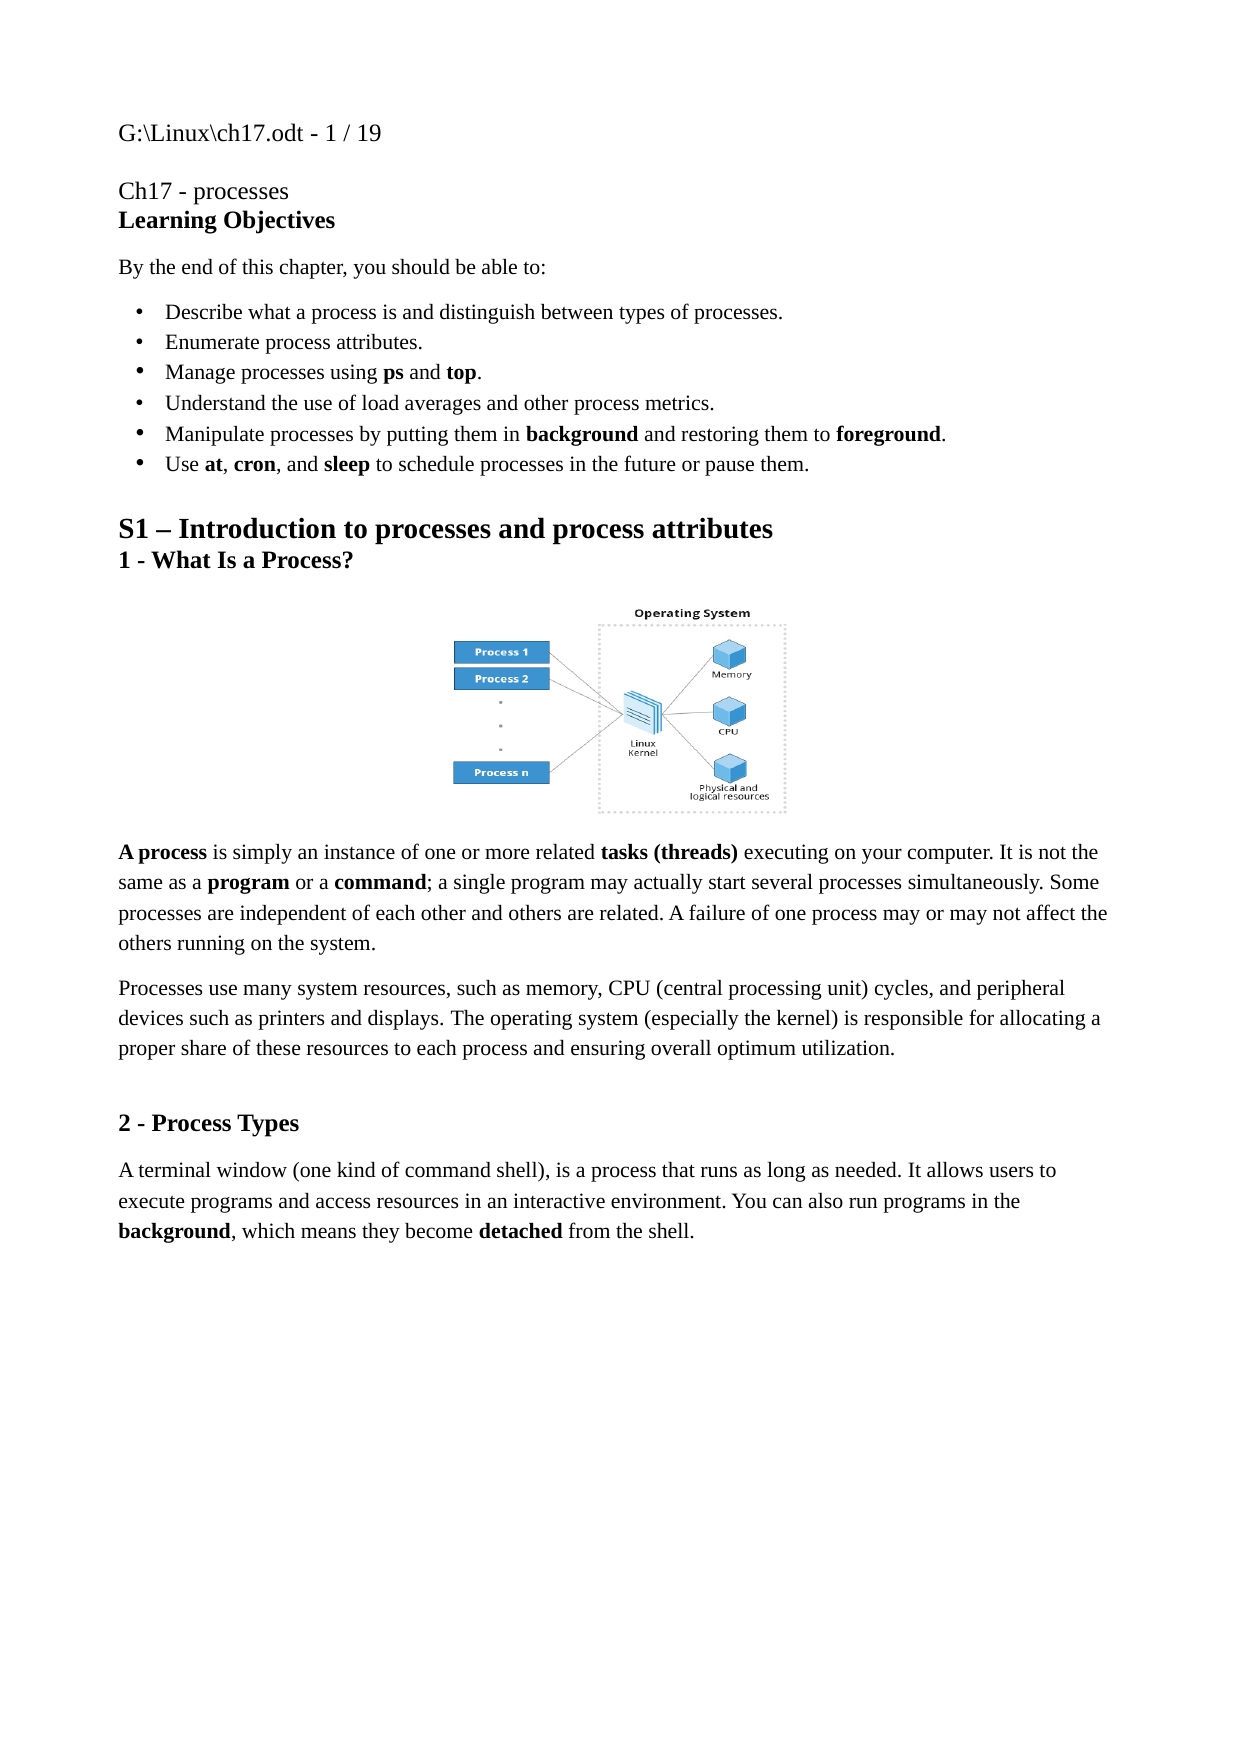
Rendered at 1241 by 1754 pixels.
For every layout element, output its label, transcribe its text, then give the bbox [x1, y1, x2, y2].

list Manage processes using ps and top. [165, 359, 1122, 385]
text A process is simply an instance of one or more related tasks (threads) executing on your computer. It is not the same as a program or a command; a single program may actually start several processes simultaneously. Some processes are independent of each other and others are related. A failure of one process may or may not affect the others running on the system. [118, 839, 1122, 955]
text By the end of this chapter, you should be able to: [118, 254, 1122, 279]
text 2 - Process Types [118, 1108, 1122, 1137]
text Learning Objectives [118, 205, 1122, 234]
text Processes use many system resources, such as memory, CPU (central processing unit) cycles, and peripheral devices such as printers and displays. The operating system (especially the kernel) is responsible for allocating a proper share of these resources to each process and ensuring overall optimum utilization. [118, 974, 1122, 1060]
picture [432, 593, 808, 830]
text A terminal window (one kind of command shell), is a process that runs as long as needed. It allows users to execute programs and access resources in an interactive environment. You can also run programs in the background, which means they become detached from the shell. [118, 1157, 1122, 1243]
text 1 - What Is a Process? [118, 545, 1122, 573]
text Ch17 - processes [118, 176, 1122, 205]
list Understand the use of load averages and other process metrics. [165, 390, 1122, 416]
list Manipulate processes by putting them in background and restoring them to foreground. [165, 421, 1122, 446]
text S1 – Introduction to processes and process attributes [118, 511, 1122, 545]
list Enumerate process attributes. [165, 329, 1122, 354]
list Use at, cron, and sleep to schedule processes in the future or pause them. [165, 451, 1122, 477]
list Describe what a process is and distinguish between types of processes. [165, 299, 1122, 324]
